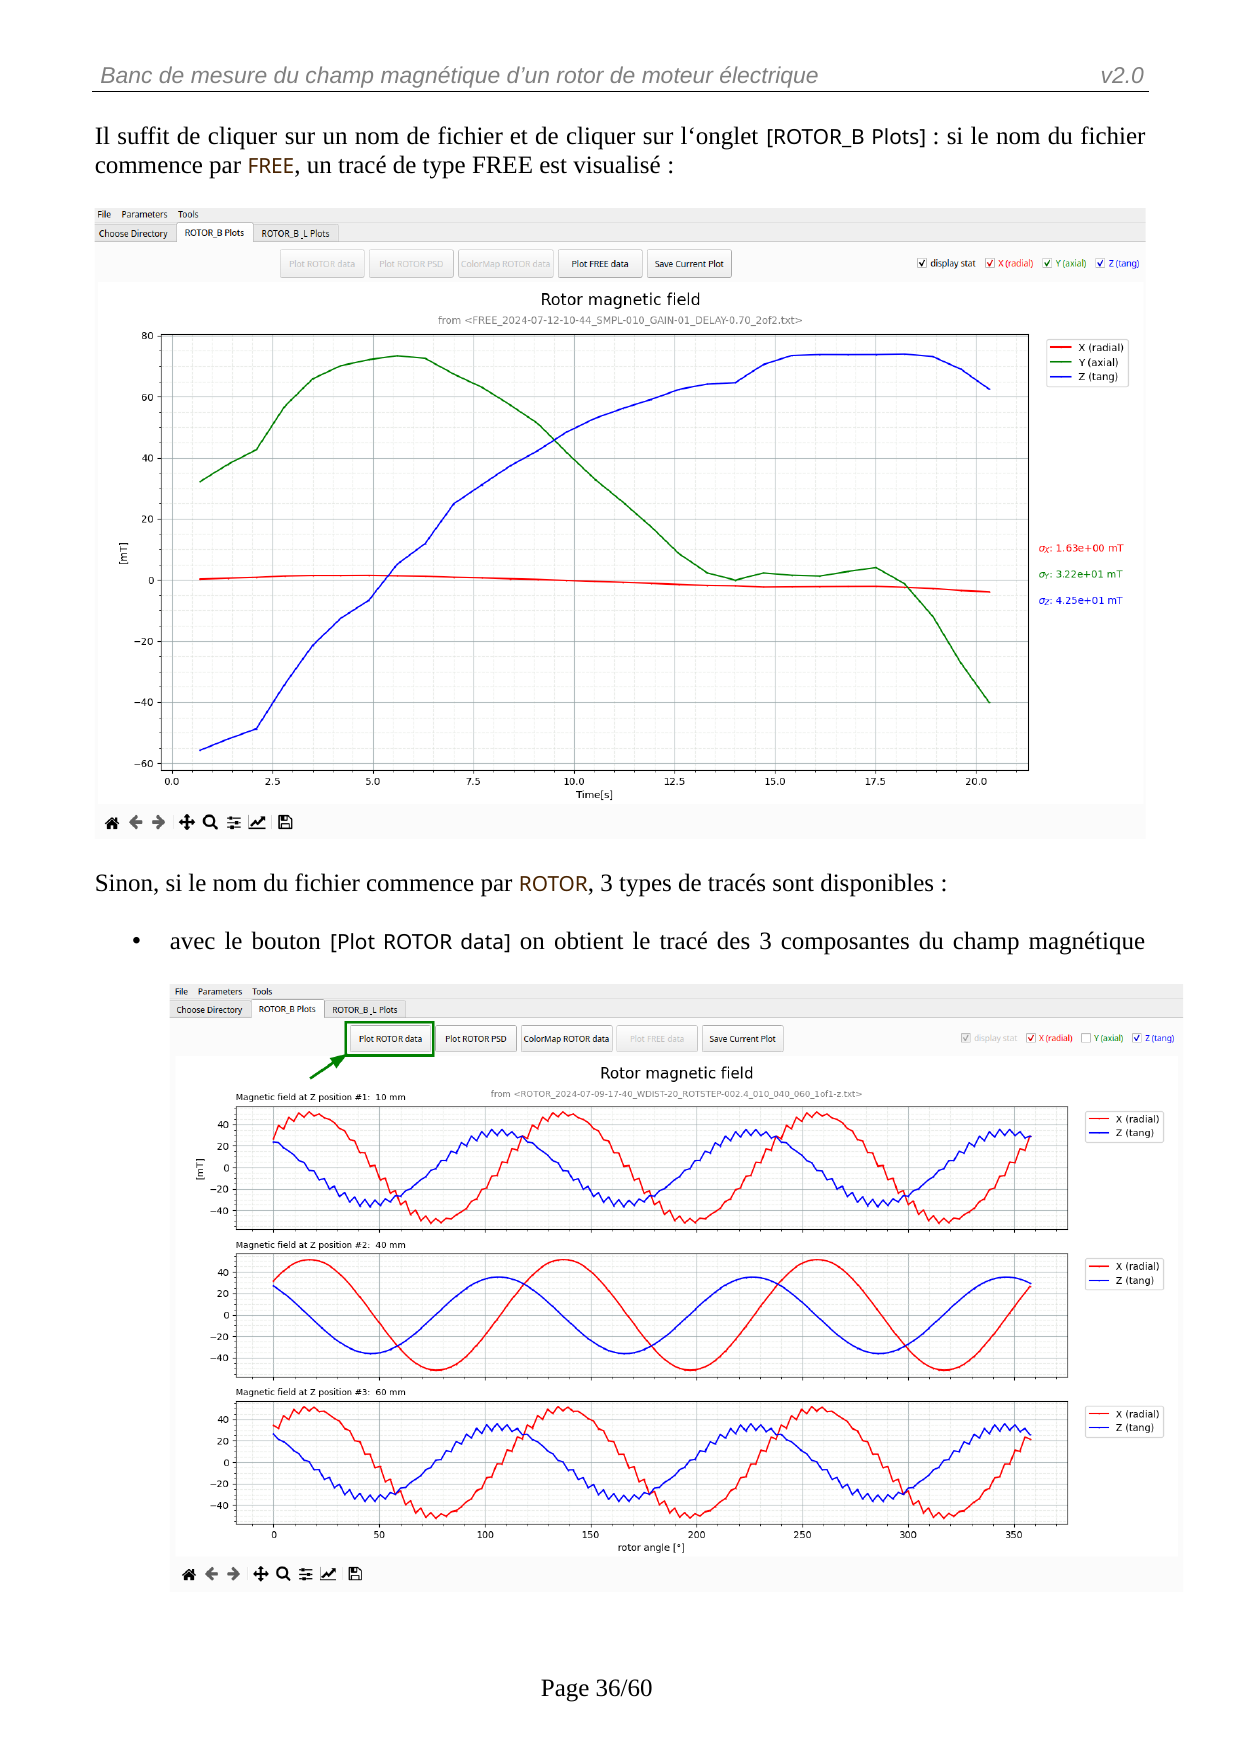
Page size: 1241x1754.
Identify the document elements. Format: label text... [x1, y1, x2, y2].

picture [94, 208, 1146, 839]
picture [169, 984, 1184, 1592]
list avec le bouton [Plot ROTOR data] on obtient le tracé des 3 composantes du champ magnétique [132, 926, 1146, 1621]
text Sinon, si le nom du fichier commence par ROTOR, 3 types de tracés sont disponibles : [94, 868, 1146, 897]
text Il suffit de cliquer sur un nom de fichier et de cliquer sur l‘onglet [ROTOR_B Plots] : si le nom du fichier commence par FREE, un tracé de type FREE est visualisé : [94, 121, 1146, 208]
